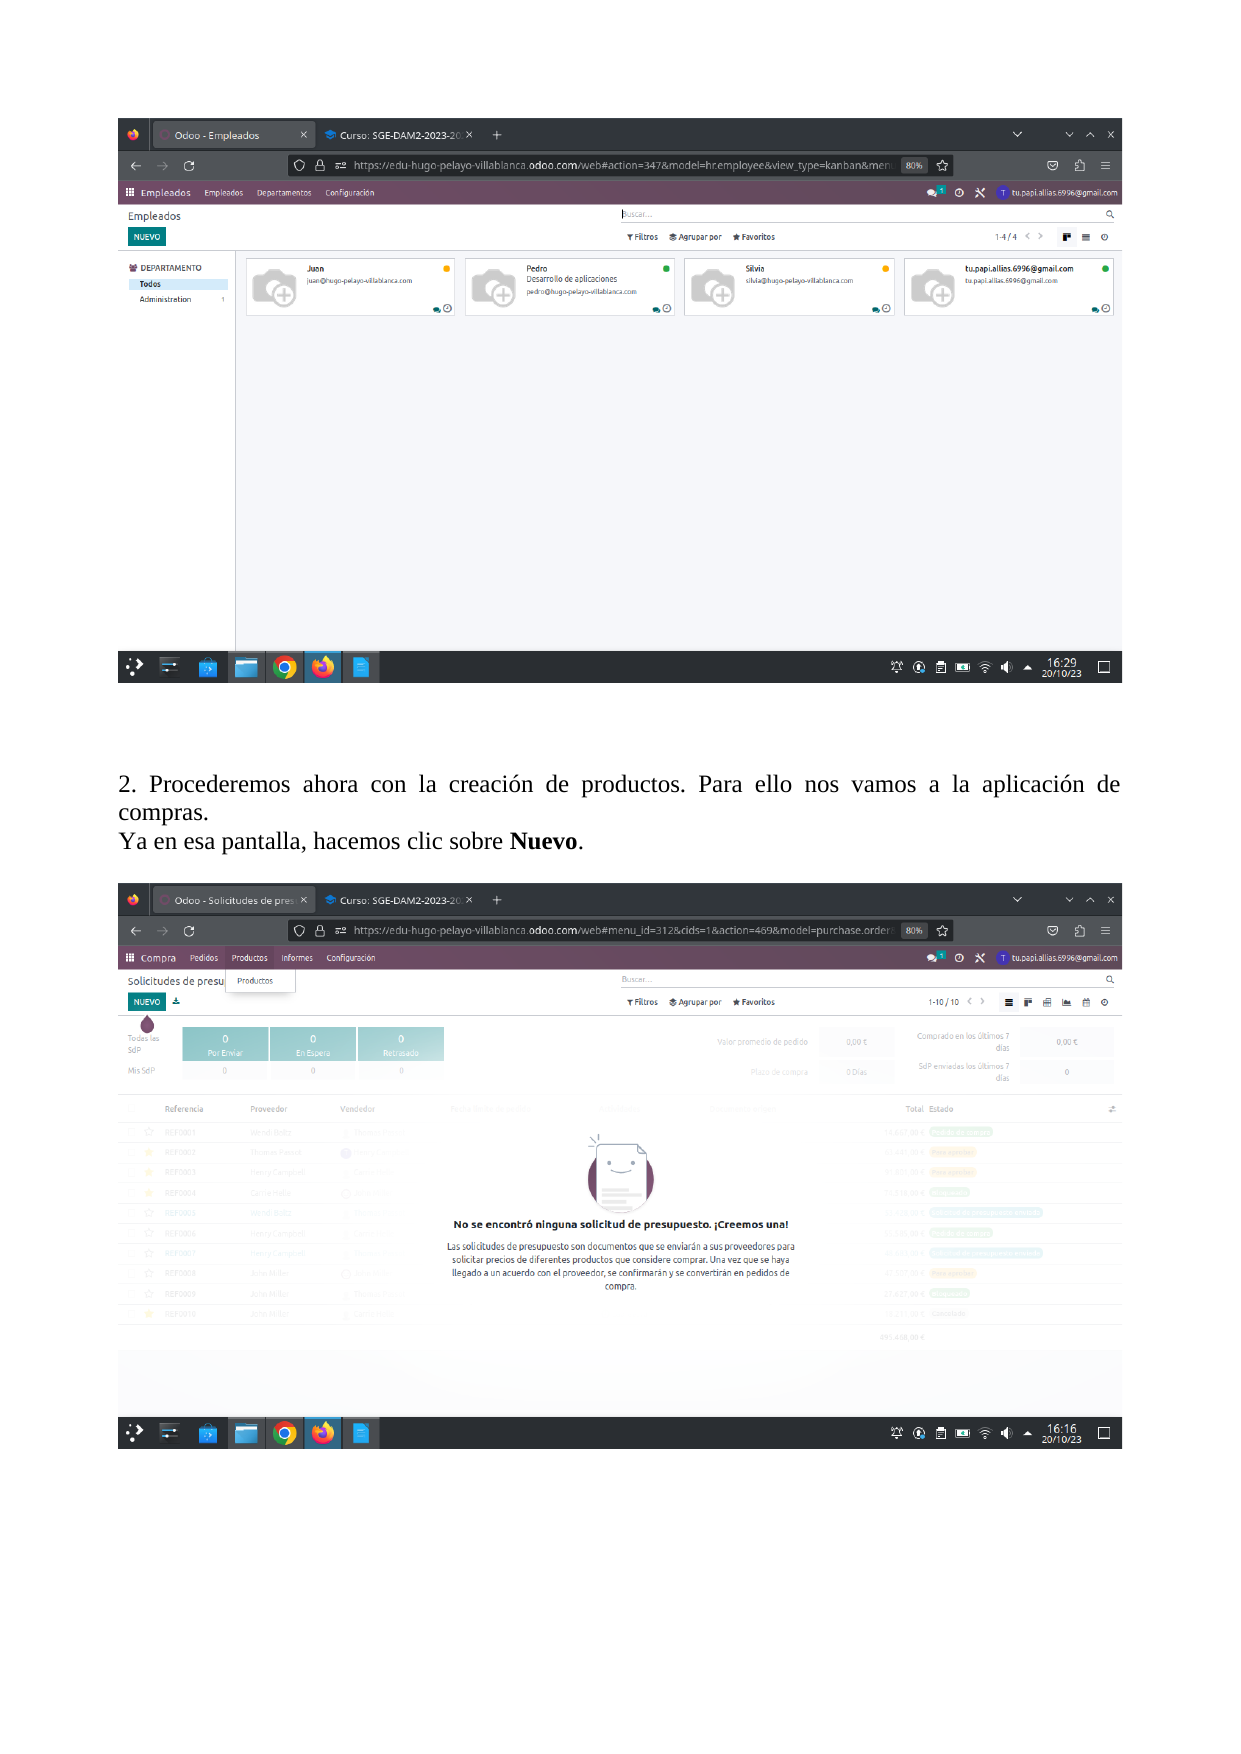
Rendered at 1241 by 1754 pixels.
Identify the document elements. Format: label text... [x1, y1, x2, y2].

text Ya en esa pantalla, hacemos clic sobre Nuevo. [118, 826, 1122, 855]
text 2. Procederemos ahora con la creación de productos. Para ello nos vamos a la aplicación de compras. [118, 769, 1122, 826]
picture [118, 118, 1123, 683]
picture [118, 883, 1123, 1449]
